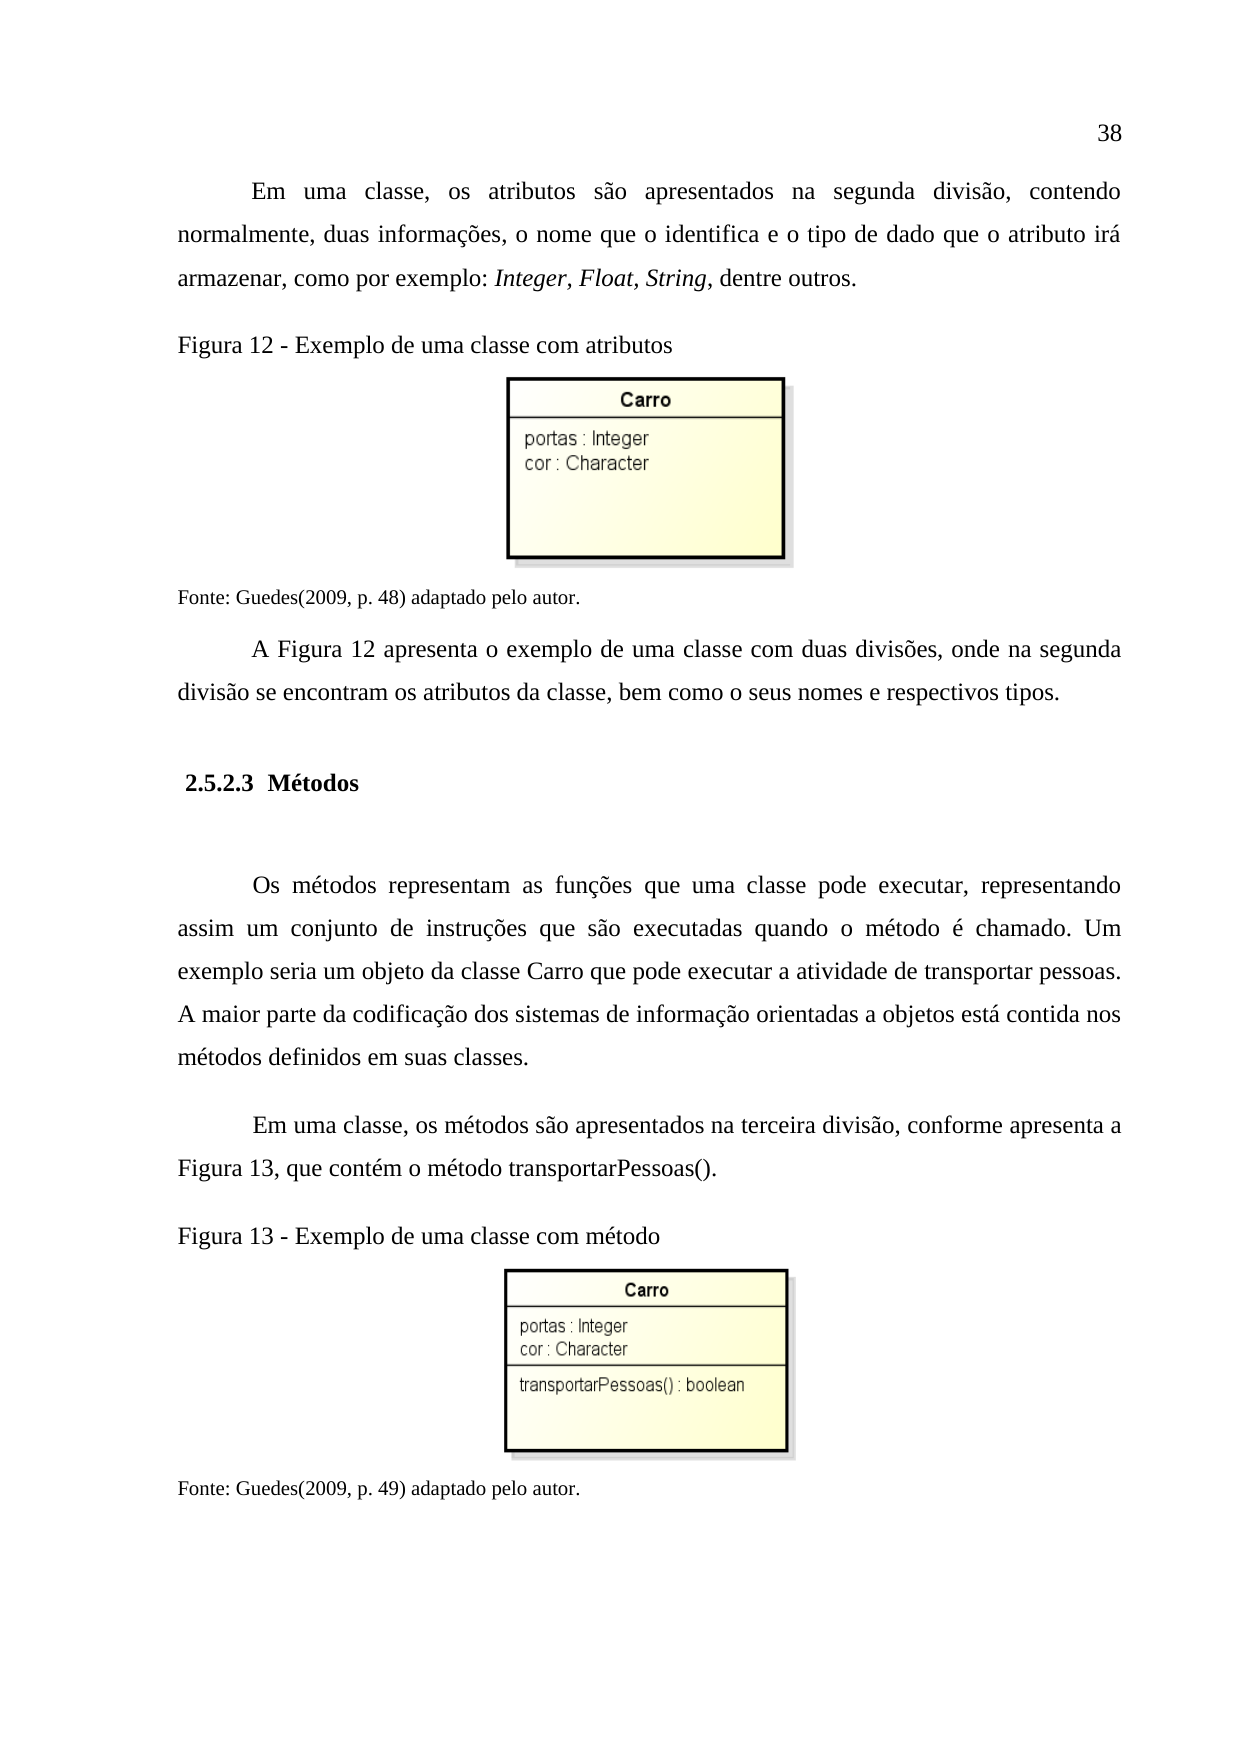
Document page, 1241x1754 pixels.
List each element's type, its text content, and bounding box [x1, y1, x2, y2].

text Em uma classe, os métodos são apresentados na terceira divisão, conforme apresenta a Figura 13, que contém o método transportarPessoas(). [177, 1110, 1122, 1182]
picture [500, 1262, 800, 1464]
picture [498, 371, 801, 573]
text A Figura 12 apresenta o exemplo de uma classe com duas divisões, onde na segunda divisão se encontram os atributos da classe, bem como o seus nomes e respectivos tipos. [177, 634, 1122, 706]
text Figura 12 - Exemplo de uma classe com atributos [177, 331, 1122, 359]
text Figura 13 - Exemplo de uma classe com método [177, 1221, 1122, 1250]
text Fonte: Guedes(2009, p. 48) adaptado pelo autor. [177, 585, 1122, 609]
text Fonte: Guedes(2009, p. 49) adaptado pelo autor. [177, 1476, 1122, 1500]
text Os métodos representam as funções que uma classe pode executar, representando assim um conjunto de instruções que são executadas quando o método é chamado. Um exemplo seria um objeto da classe Carro que pode executar a atividade de transportar pessoas. A maior parte da codificação dos sistemas de informação orientadas a objetos está contida nos métodos definidos em suas classes. [177, 870, 1122, 1071]
list Métodos [185, 768, 1122, 797]
text Em uma classe, os atributos são apresentados na segunda divisão, contendo normalmente, duas informações, o nome que o identifica e o tipo de dado que o atributo irá armazenar, como por exemplo: Integer, Float, String, dentre outros. [177, 176, 1122, 291]
